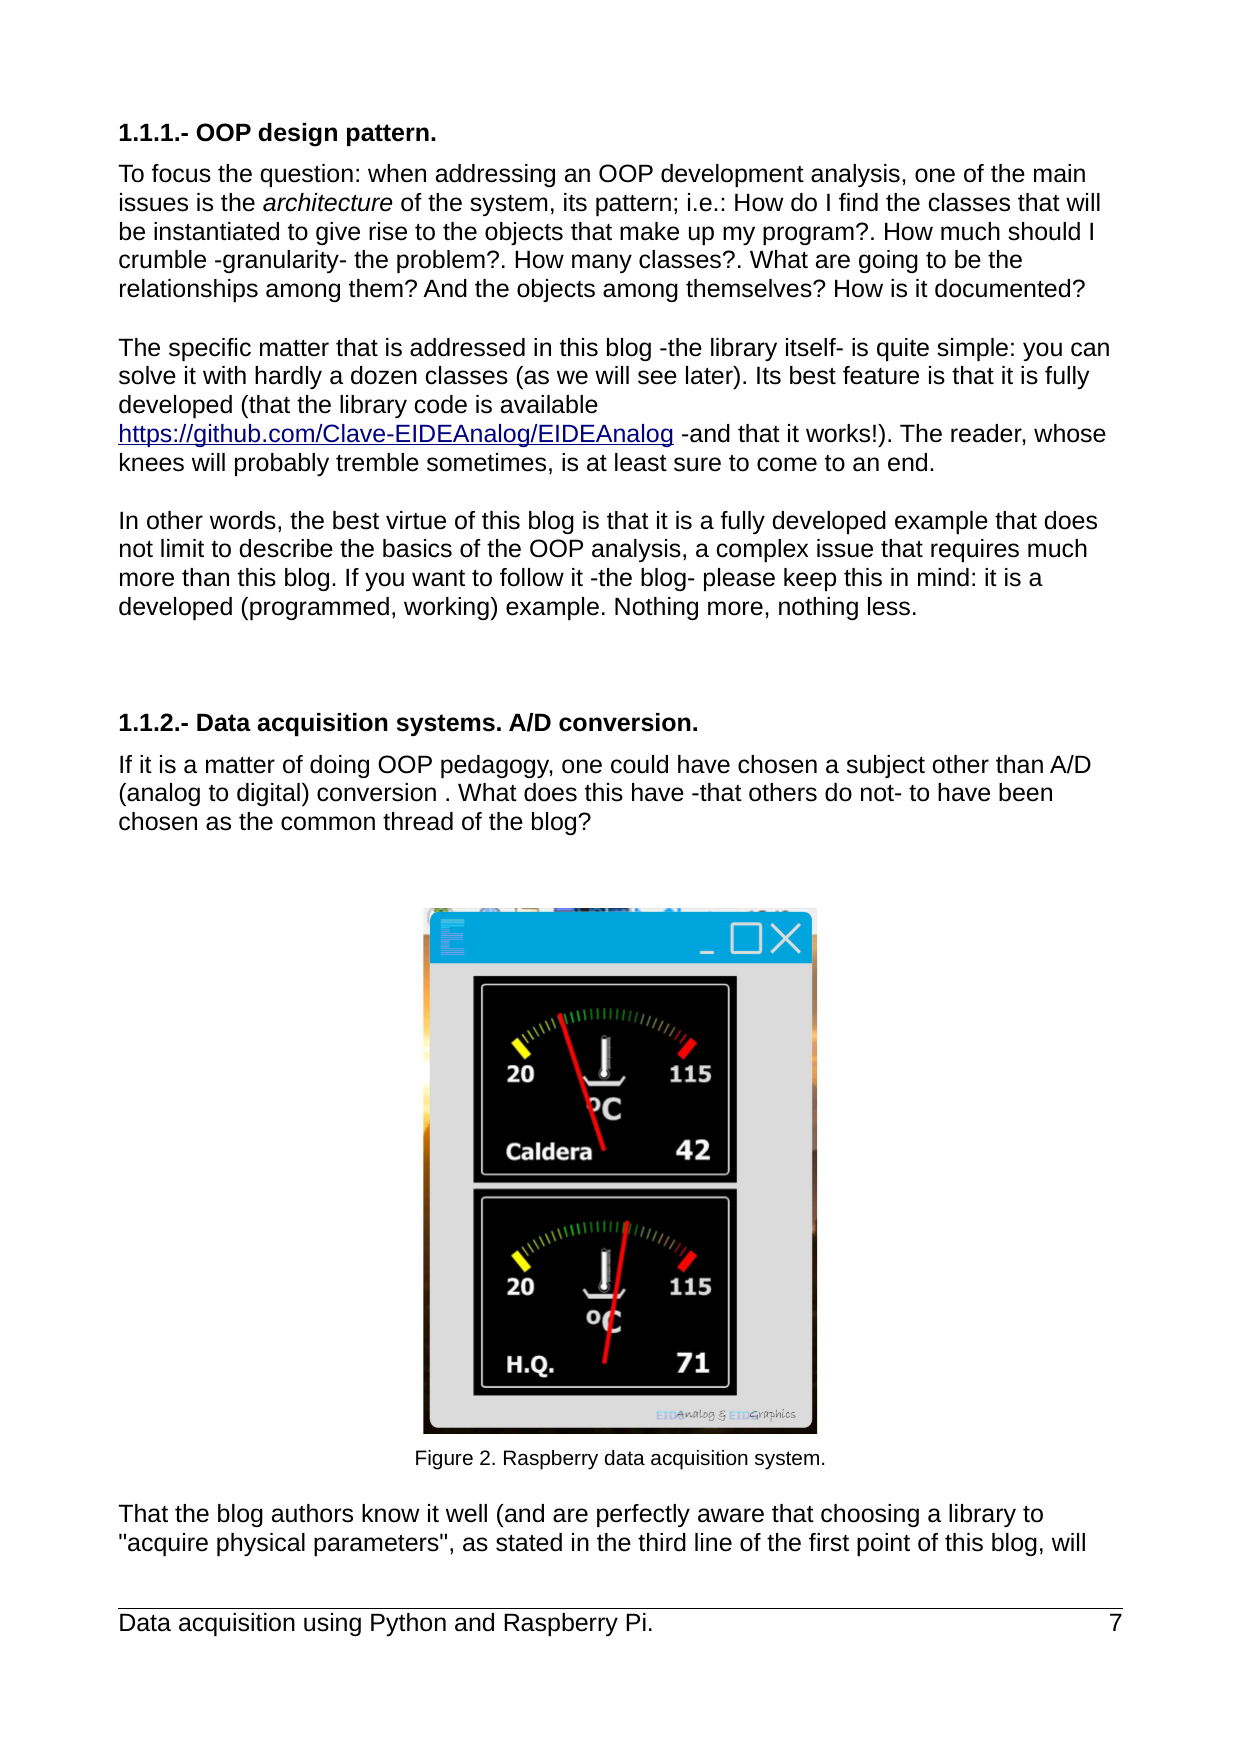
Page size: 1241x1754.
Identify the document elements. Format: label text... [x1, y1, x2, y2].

text That the blog authors know it well (and are perfectly aware that choosing a library to "acquire physical parameters", as stated in the third line of the first point of this blog, will [118, 1499, 1122, 1556]
text The specific matter that is addressed in this blog -the library itself- is quite simple: you can solve it with hardly a dozen classes (as we will see later). Its best feature is that it is fully developed (that the library code is available https://github.com/Clave-EIDEAnalog/EIDEAnalog -and that it works!). The reader, whose knees will probably tremble sometimes, is at least sure to come to an end. [118, 332, 1122, 476]
text If it is a matter of doing OOP pedagogy, one could have chosen a subject other than A/D (analog to digital) conversion . What does this have -that others do not- to have been chosen as the common thread of the blog? [118, 749, 1122, 836]
picture [423, 908, 818, 1434]
subtitle 1.1.1.- OOP design pattern. [118, 118, 1122, 147]
subtitle 1.1.2.- Data acquisition systems. A/D conversion. [118, 708, 1122, 737]
text To focus the question: when addressing an OOP development analysis, one of the main issues is the architecture of the system, its pattern; i.e.: How do I find the classes that will be instantiated to give rise to the objects that make up my program?. How much should I crumble -granularity- the problem?. How many classes?. What are going to be the relationships among them? And the objects among themselves? How is it documented? [118, 159, 1122, 303]
text Figure 2. Raspberry data acquisition system. [118, 909, 1122, 1469]
text In other words, the best virtue of this blog is that it is a fully developed example that does not limit to describe the basics of the OOP analysis, a complex issue that requires much more than this blog. If you want to follow it -the blog- please keep this in mind: it is a developed (programmed, working) example. Nothing more, nothing less. [118, 506, 1122, 621]
